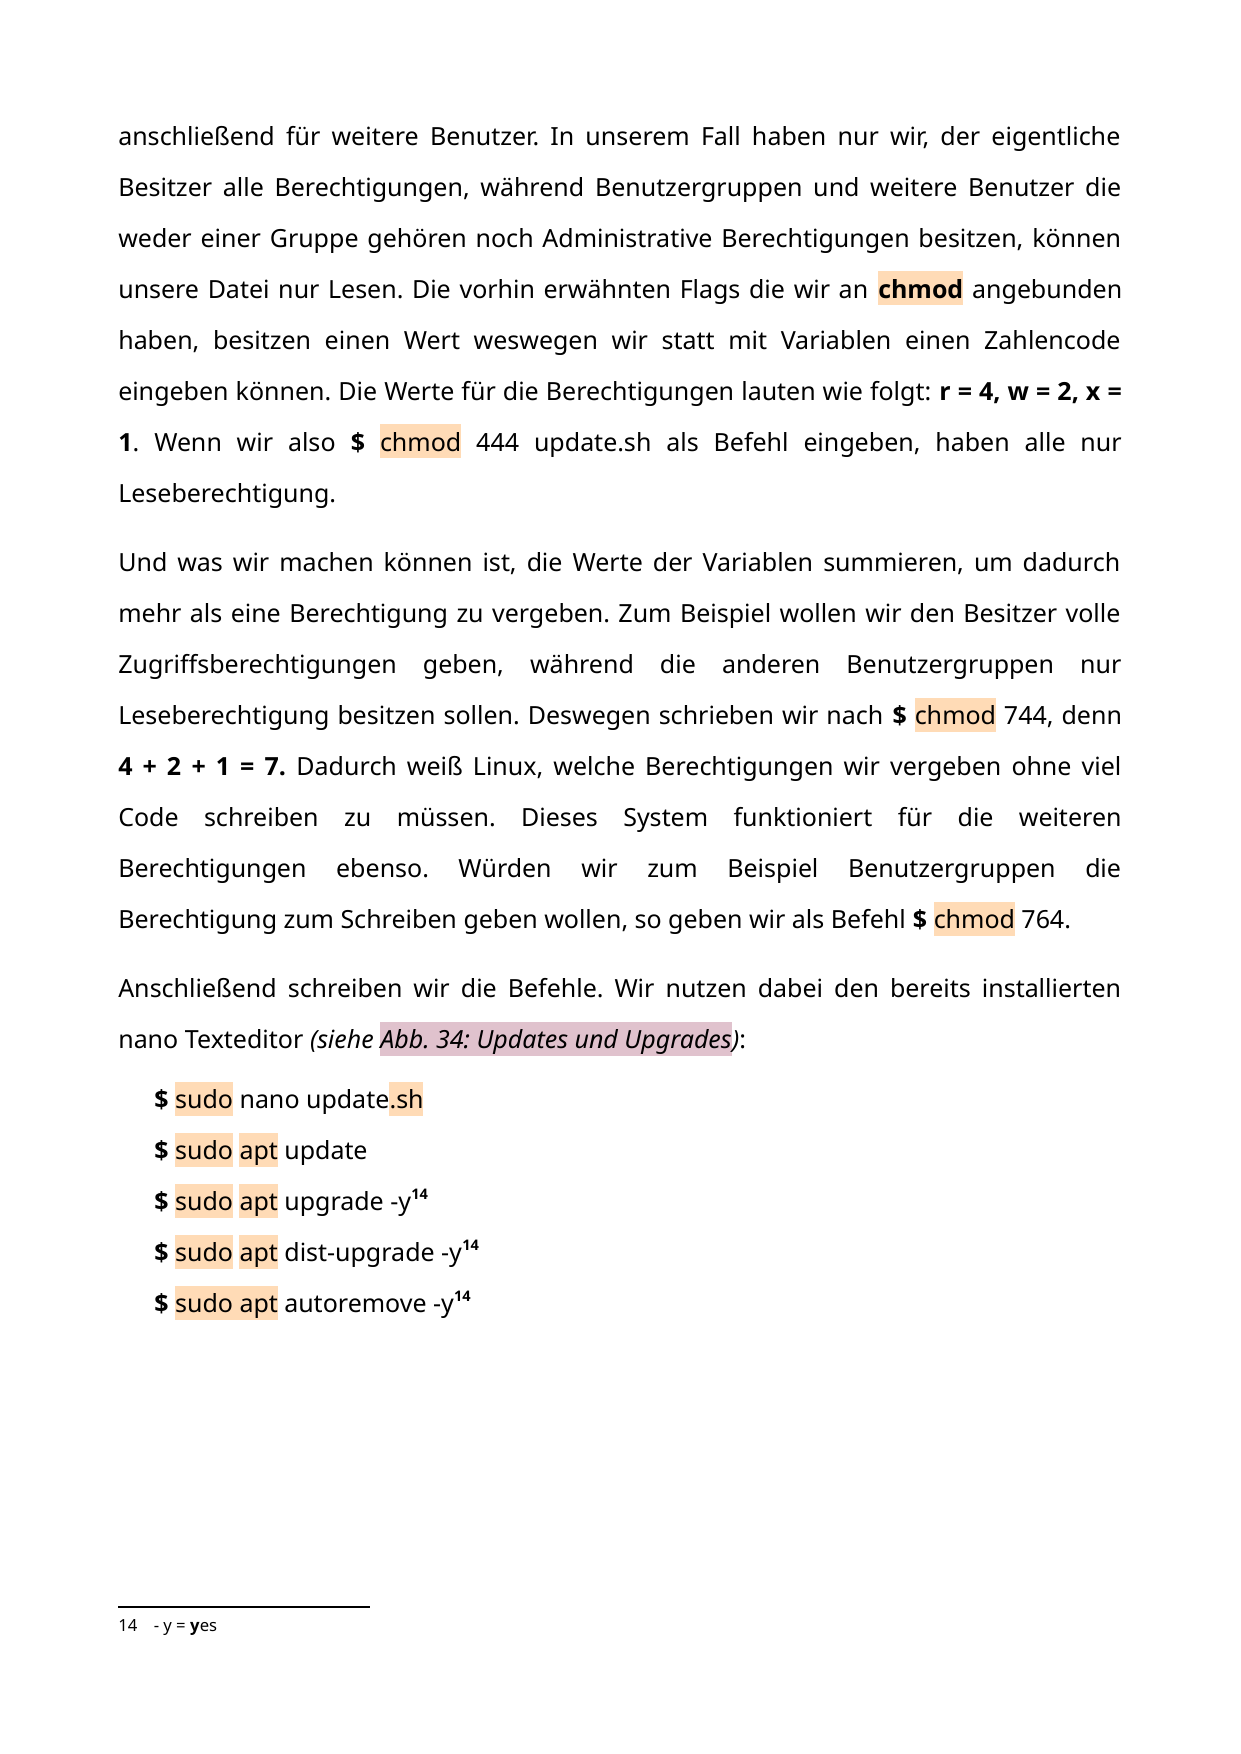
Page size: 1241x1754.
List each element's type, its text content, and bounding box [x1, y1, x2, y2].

text Anschließend schreiben wir die Befehle. Wir nutzen dabei den bereits installierten nano Texteditor (siehe Abb. 34: Updates und Upgrades): [118, 971, 1122, 1056]
text $ sudo apt update [154, 1133, 1122, 1167]
text $ sudo apt dist-upgrade -y14 [154, 1235, 1122, 1269]
text Und was wir machen können ist, die Werte der Variablen summieren, um dadurch mehr als eine Berechtigung zu vergeben. Zum Beispiel wollen wir den Besitzer volle Zugriffsberechtigungen geben, während die anderen Benutzergruppen nur Leseberechtigung besitzen sollen. Deswegen schrieben wir nach $ chmod 744, denn 4 + 2 + 1 = 7. Dadurch weiß Linux, welche Berechtigungen wir vergeben ohne viel Code schreiben zu müssen. Dieses System funktioniert für die weiteren Berechtigungen ebenso. Würden wir zum Beispiel Benutzergruppen die Berechtigung zum Schreiben geben wollen, so geben wir als Befehl $ chmod 764. [118, 544, 1122, 936]
text $ sudo apt upgrade -y [154, 1184, 1122, 1218]
text - y = yes [118, 1613, 1122, 1636]
text anschließend für weitere Benutzer. In unserem Fall haben nur wir, der eigentliche Besitzer alle Berechtigungen, während Benutzergruppen und weitere Benutzer die weder einer Gruppe gehören noch Administrative Berechtigungen besitzen, können unsere Datei nur Lesen. Die vorhin erwähnten Flags die wir an chmod angebunden haben, besitzen einen Wert weswegen wir statt mit Variablen einen Zahlencode eingeben können. Die Werte für die Berechtigungen lauten wie folgt: r = 4, w = 2, x = 1. Wenn wir also $ chmod 444 update.sh als Befehl eingeben, haben alle nur Leseberechtigung. [118, 118, 1122, 509]
text $ sudo nano update.sh [154, 1082, 1122, 1116]
text $ sudo apt autoremove -y14 [154, 1286, 1122, 1320]
